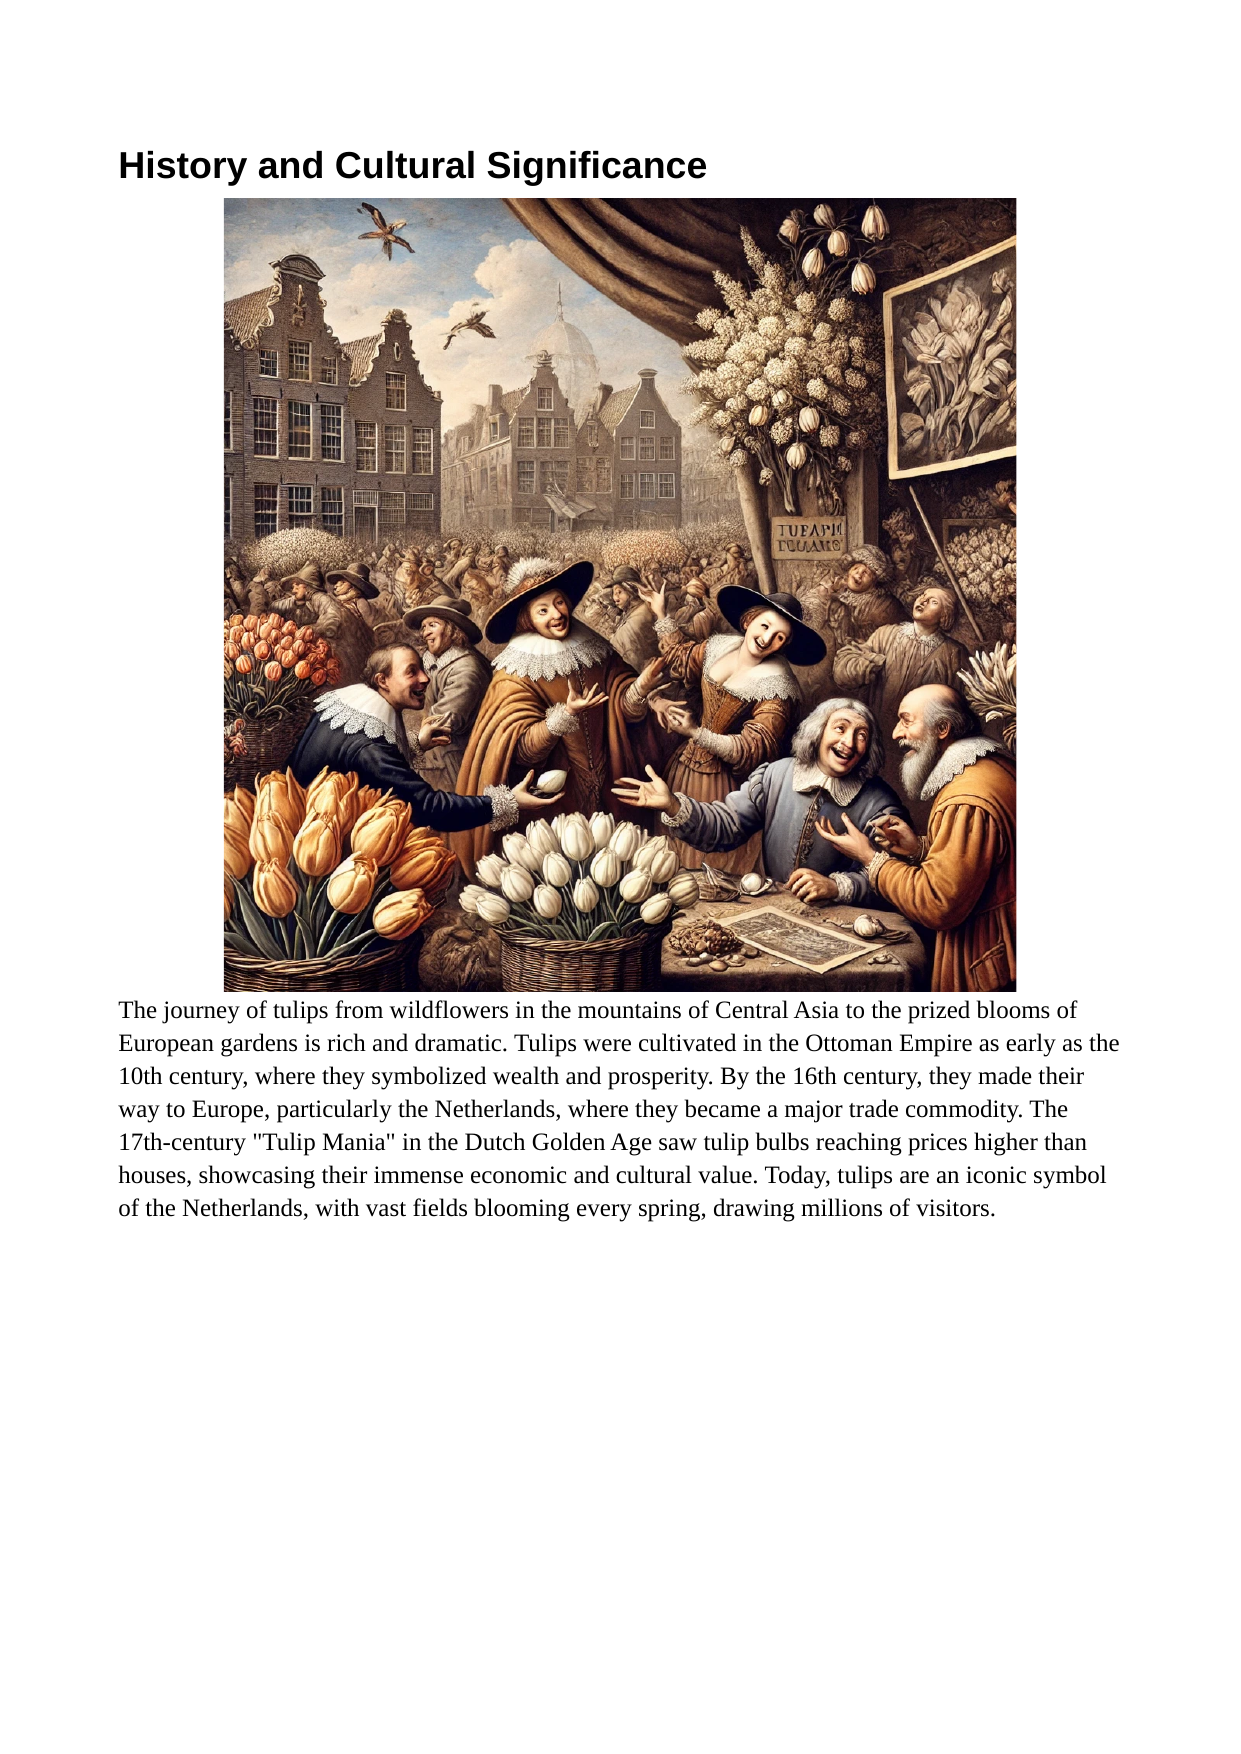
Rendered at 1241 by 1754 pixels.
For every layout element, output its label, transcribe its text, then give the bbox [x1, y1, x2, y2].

subtitle History and Cultural Significance [118, 143, 1122, 186]
text The journey of tulips from wildflowers in the mountains of Central Asia to the prized blooms of European gardens is rich and dramatic. Tulips were cultivated in the Ottoman Empire as early as the 10th century, where they symbolized wealth and prosperity. By the 16th century, they made their way to Europe, particularly the Netherlands, where they became a major trade commodity. The 17th-century "Tulip Mania" in the Dutch Golden Age saw tulip bulbs reaching prices higher than houses, showcasing their immense economic and cultural value. Today, tulips are an iconic symbol of the Netherlands, with vast fields blooming every spring, drawing millions of visitors. [118, 199, 1122, 1222]
picture [223, 198, 1017, 992]
